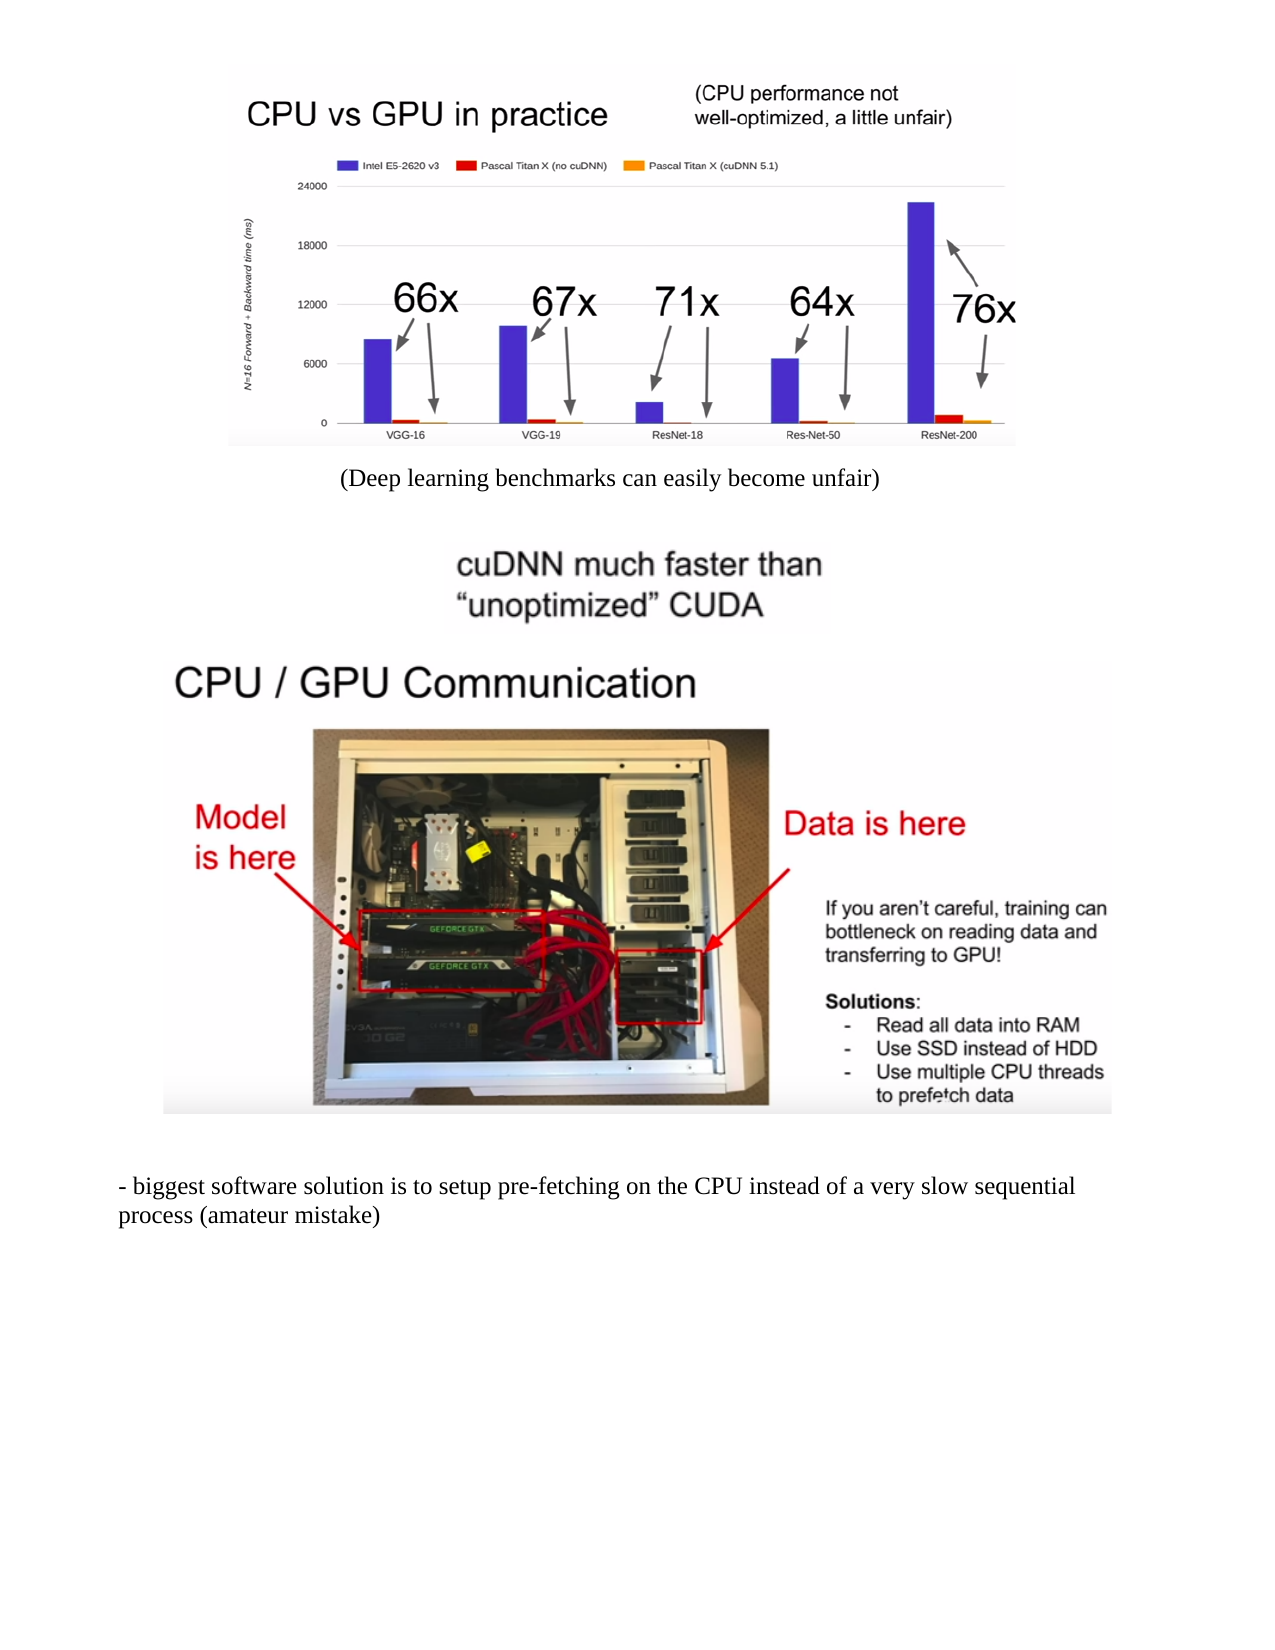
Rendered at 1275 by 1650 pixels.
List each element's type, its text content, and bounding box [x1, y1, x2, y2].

picture [228, 59, 1016, 446]
picture [443, 542, 832, 634]
text - biggest software solution is to setup pre-fetching on the CPU instead of a very slow sequential process (amateur mistake) [118, 1171, 1157, 1228]
picture [163, 661, 1112, 1114]
text (Deep learning benchmarks can easily become unfair) [118, 463, 1157, 492]
